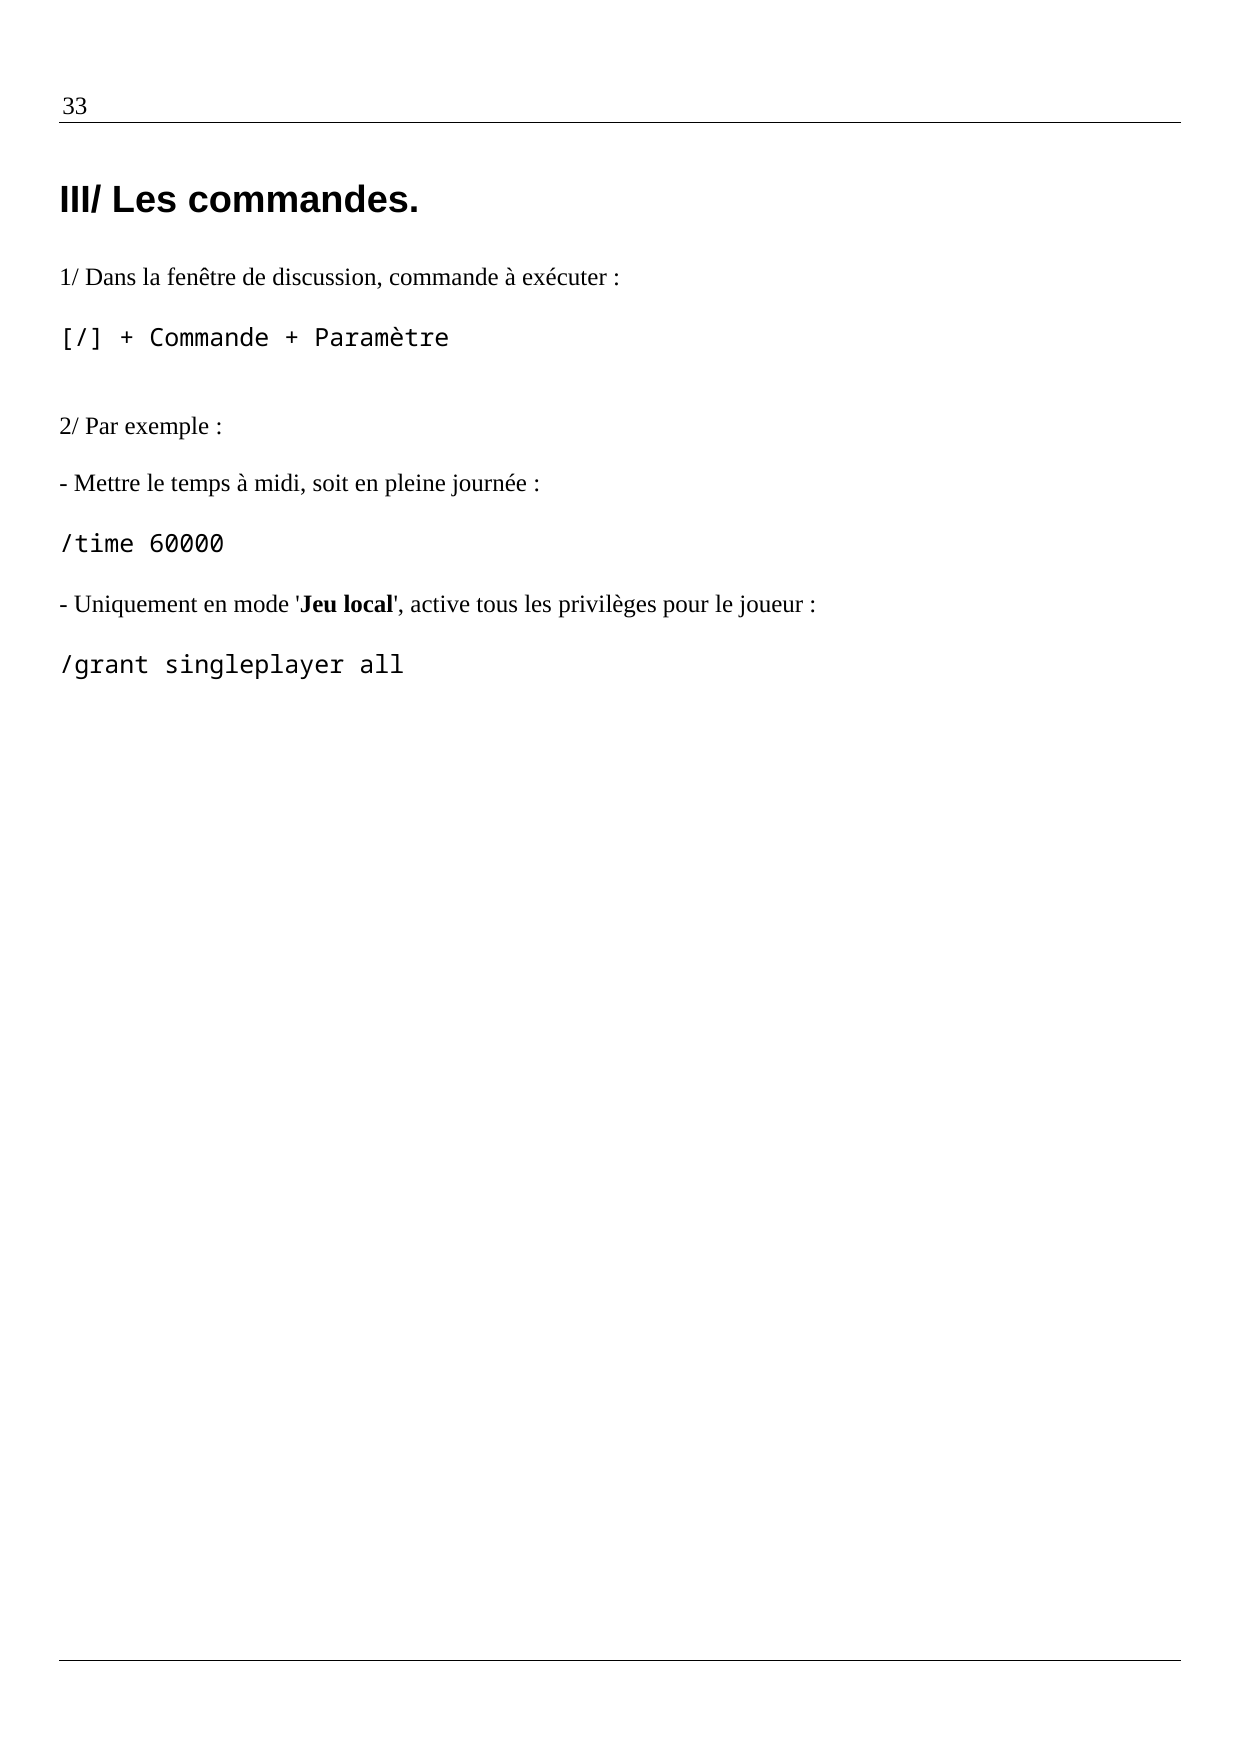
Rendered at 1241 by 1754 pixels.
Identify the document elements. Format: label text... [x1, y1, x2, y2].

text 1/ Dans la fenêtre de discussion, commande à exécuter : [59, 262, 1181, 291]
text /grant singleplayer all [59, 646, 1181, 680]
text - Uniquement en mode 'Jeu local', active tous les privilèges pour le joueur : [59, 589, 1181, 617]
text /time 60000 [59, 526, 1181, 560]
text [/] + Commande + Paramètre [59, 319, 1181, 353]
text - Mettre le temps à midi, soit en pleine journée : [59, 468, 1181, 497]
text 2/ Par exemple : [59, 411, 1181, 440]
subtitle III/ Les commandes. [59, 177, 1181, 221]
